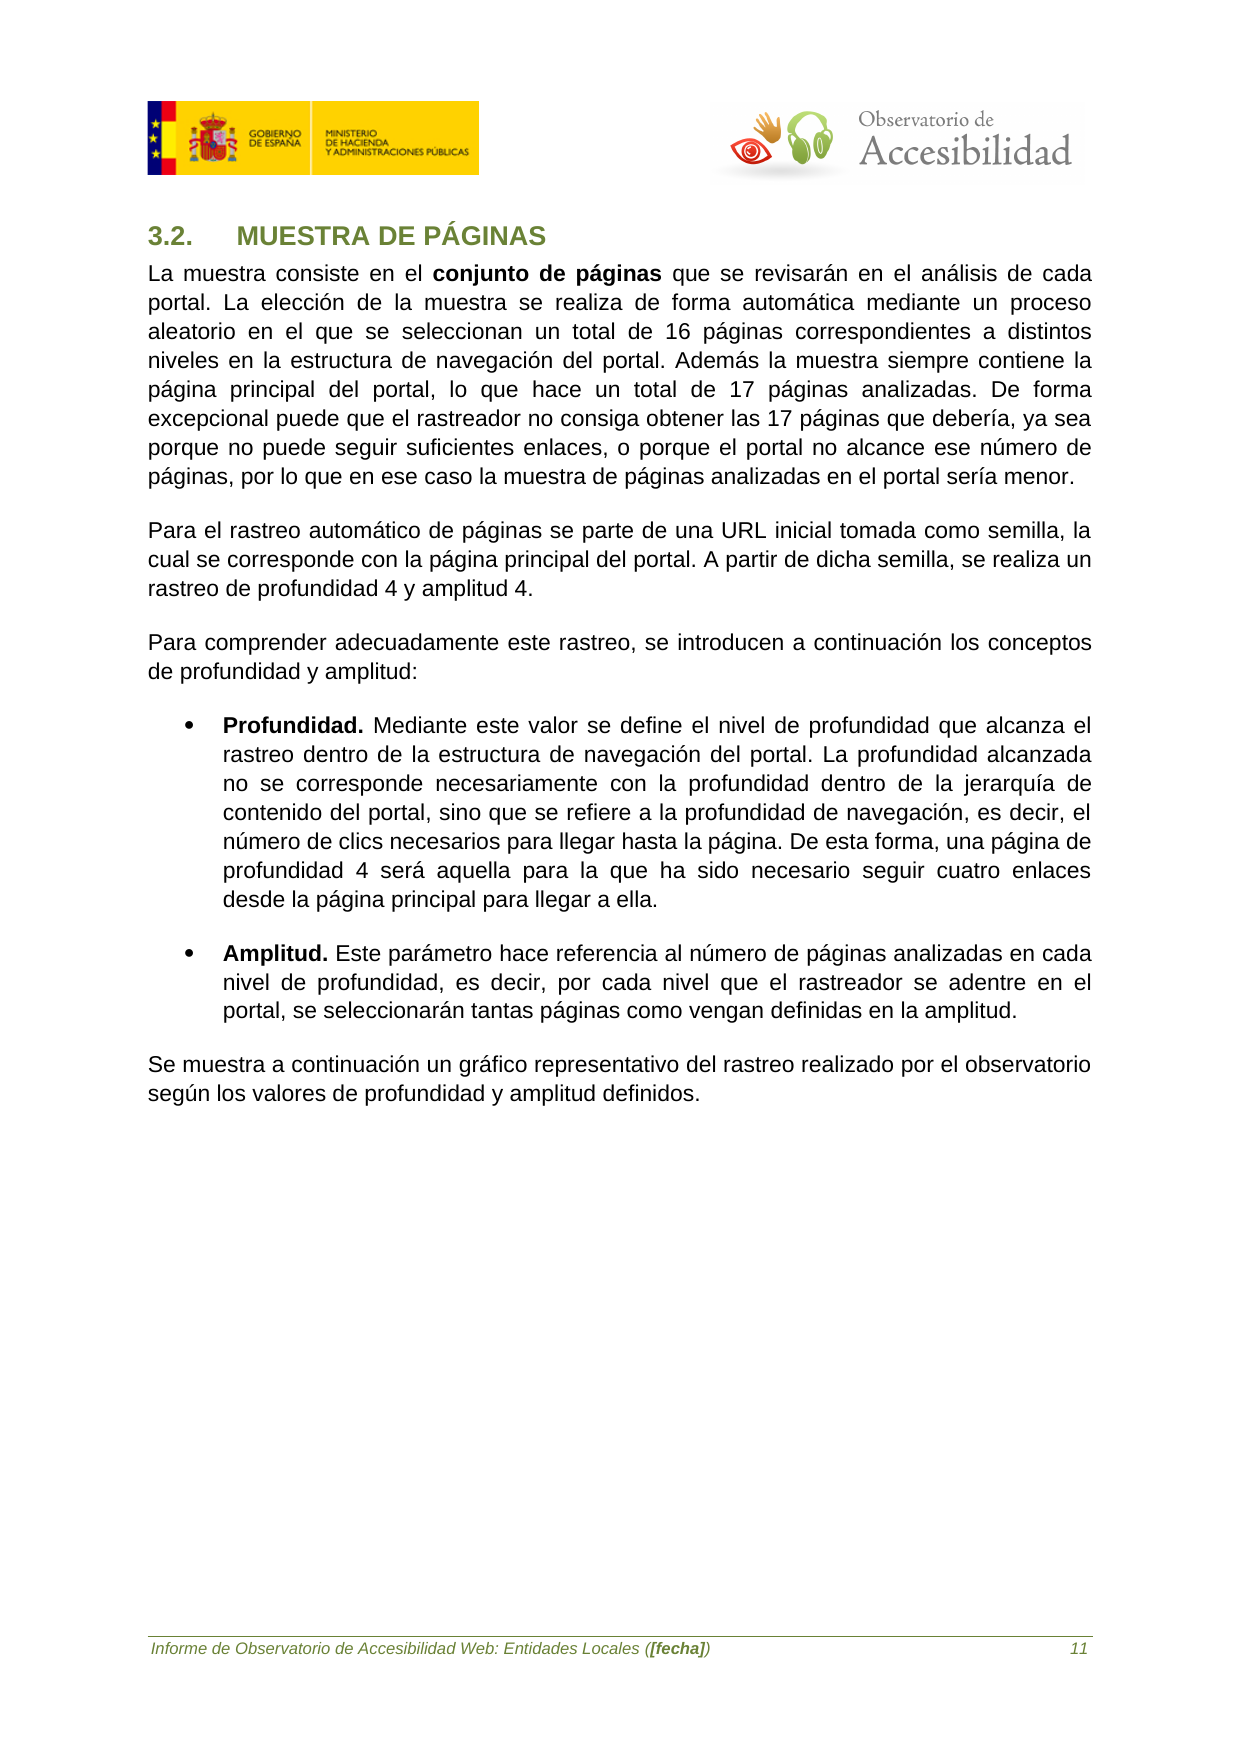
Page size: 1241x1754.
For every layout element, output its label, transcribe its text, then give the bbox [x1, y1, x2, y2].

text Se muestra a continuación un gráfico representativo del rastreo realizado por el observatorio según los valores de profundidad y amplitud definidos. [148, 1051, 1092, 1107]
text Para el rastreo automático de páginas se parte de una URL inicial tomada como semilla, la cual se corresponde con la página principal del portal. A partir de dicha semilla, se realiza un rastreo de profundidad 4 y amplitud 4. [148, 517, 1092, 601]
picture [710, 102, 1086, 185]
text Para comprender adecuadamente este rastreo, se introducen a continuación los conceptos de profundidad y amplitud: [148, 629, 1092, 684]
text La muestra consiste en el conjunto de páginas que se revisarán en el análisis de cada portal. La elección de la muestra se realiza de forma automática mediante un proceso aleatorio en el que se seleccionan un total de 16 páginas correspondientes a distintos niveles en la estructura de navegación del portal. Además la muestra siempre contiene la página principal del portal, lo que hace un total de 17 páginas analizadas. De forma excepcional puede que el rastreador no consiga obtener las 17 páginas que debería, ya sea porque no puede seguir suficientes enlaces, o porque el portal no alcance ese número de páginas, por lo que en ese caso la muestra de páginas analizadas en el portal sería menor. [148, 260, 1092, 489]
subtitle Muestra de Páginas [148, 220, 1092, 251]
list Profundidad. Mediante este valor se define el nivel de profundidad que alcanza el rastreo dentro de la estructura de navegación del portal. La profundidad alcanzada no se corresponde necesariamente con la profundidad dentro de la jerarquía de contenido del portal, sino que se refiere a la profundidad de navegación, es decir, el número de clics necesarios para llegar hasta la página. De esta forma, una página de profundidad 4 será aquella para la que ha sido necesario seguir cuatro enlaces desde la página principal para llegar a ella. [185, 712, 1092, 912]
picture [147, 101, 479, 175]
list Amplitud. Este parámetro hace referencia al número de páginas analizadas en cada nivel de profundidad, es decir, por cada nivel que el rastreador se adentre en el portal, se seleccionarán tantas páginas como vengan definidas en la amplitud. [185, 939, 1092, 1024]
